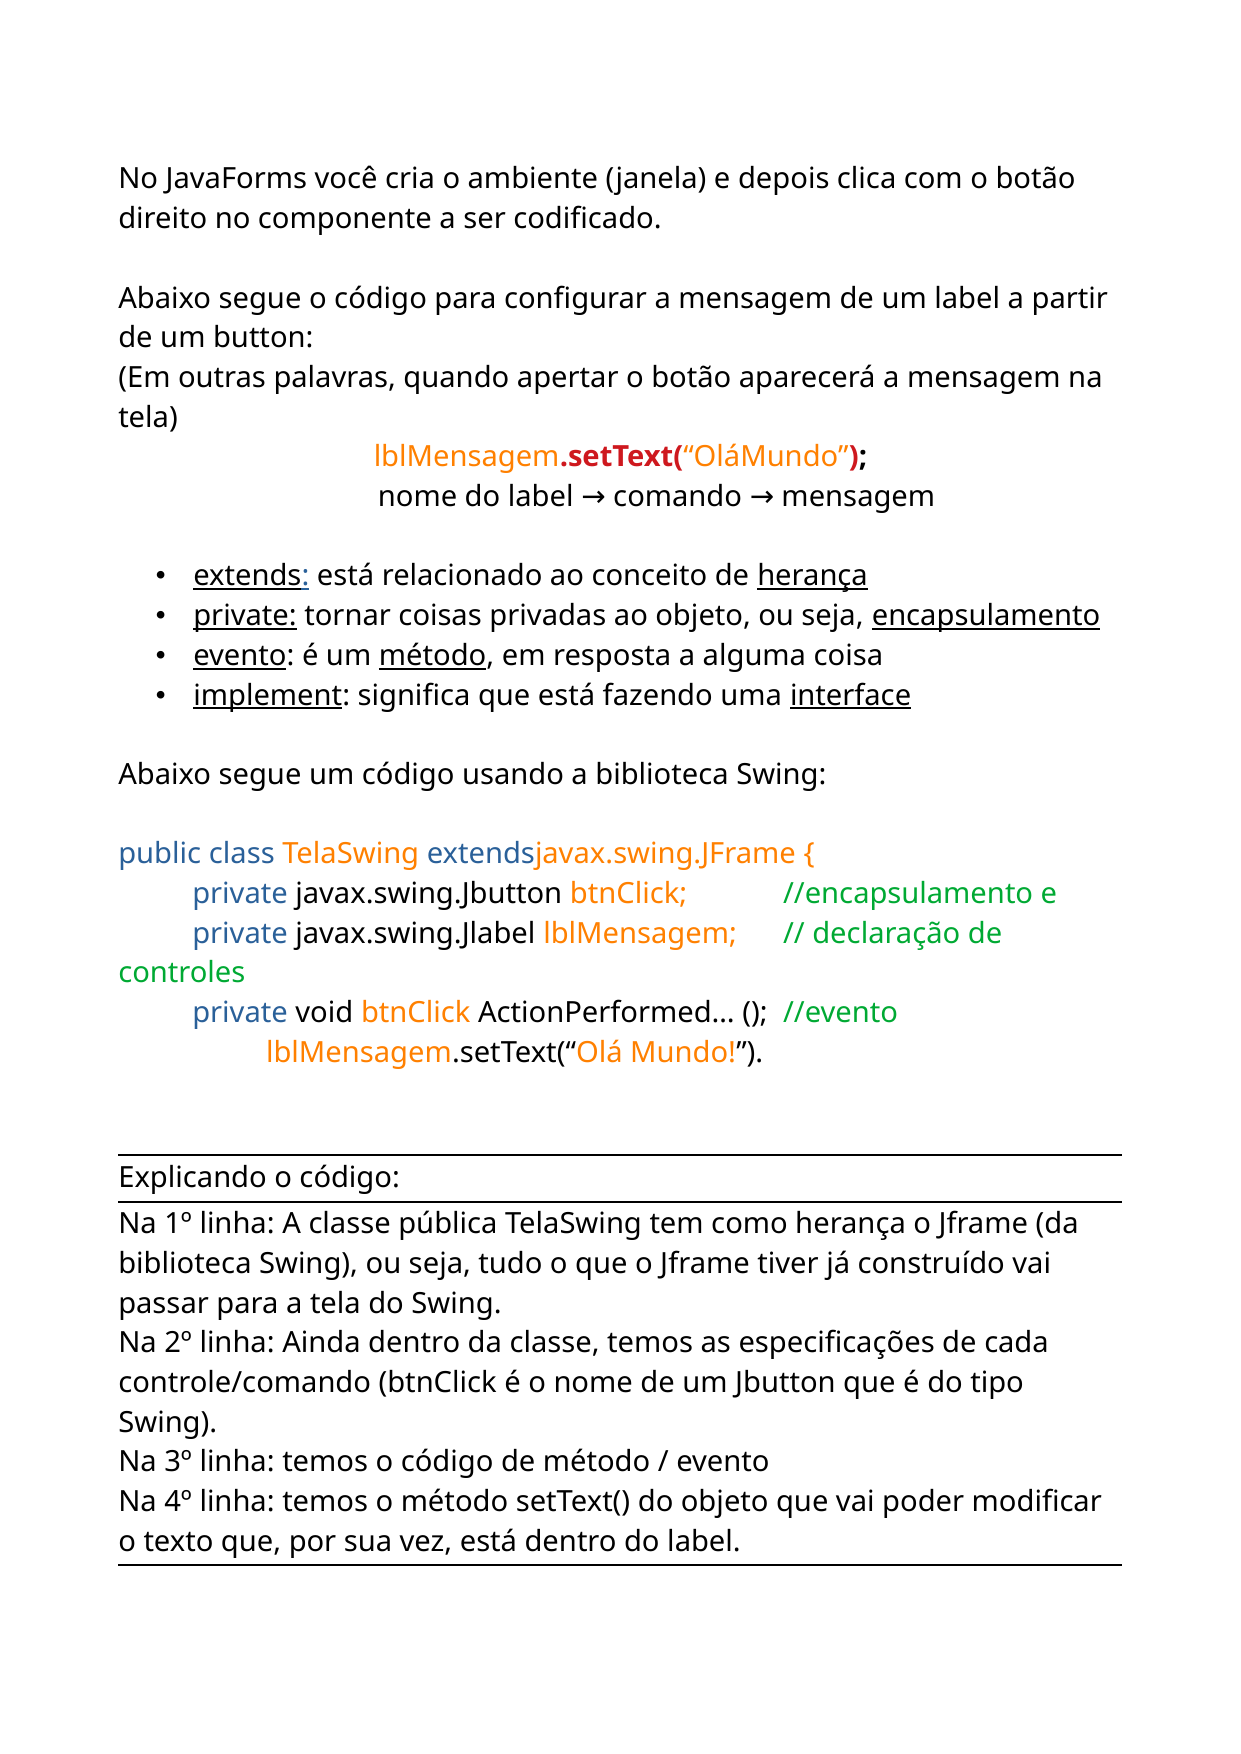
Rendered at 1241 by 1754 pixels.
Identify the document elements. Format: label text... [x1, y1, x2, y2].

text Abaixo segue um código usando a biblioteca Swing: [118, 753, 1122, 793]
text Na 4º linha: temos o método setText() do objeto que vai poder modificar o texto que, por sua vez, está dentro do label. [118, 1480, 1122, 1564]
text No JavaForms você cria o ambiente (janela) e depois clica com o botão direito no componente a ser codificado. [118, 158, 1122, 237]
text Na 1º linha: A classe pública TelaSwing tem como herança o Jframe (da biblioteca Swing), ou seja, tudo o que o Jframe tiver já construído vai passar para a tela do Swing. [118, 1203, 1122, 1322]
text lblMensagem.setText(“OláMundo”); [118, 436, 1122, 475]
text private javax.swing.Jbutton btnClick; //encapsulamento e [118, 872, 1122, 912]
text Na 3º linha: temos o código de método / evento [118, 1441, 1122, 1480]
text nome do label → comando → mensagem [118, 475, 1122, 515]
list extends: está relacionado ao conceito de herança [156, 555, 1122, 594]
text lblMensagem.setText(“Olá Mundo!”). [118, 1031, 1122, 1071]
text private javax.swing.Jlabel lblMensagem; // declaração de controles [118, 912, 1122, 991]
text Na 2º linha: Ainda dentro da classe, temos as especificações de cada controle/comando (btnClick é o nome de um Jbutton que é do tipo Swing). [118, 1322, 1122, 1441]
text public class TelaSwing extendsjavax.swing.JFrame { [118, 832, 1122, 872]
list implement: significa que está fazendo uma interface [156, 674, 1122, 713]
list evento: é um método, em resposta a alguma coisa [156, 634, 1122, 674]
list private: tornar coisas privadas ao objeto, ou seja, encapsulamento [156, 594, 1122, 634]
text Explicando o código: [118, 1156, 1122, 1201]
text private void btnClick ActionPerformed… (); //evento [118, 991, 1122, 1031]
text Abaixo segue o código para configurar a mensagem de um label a partir de um button: [118, 277, 1122, 356]
text (Em outras palavras, quando apertar o botão aparecerá a mensagem na tela) [118, 356, 1122, 436]
